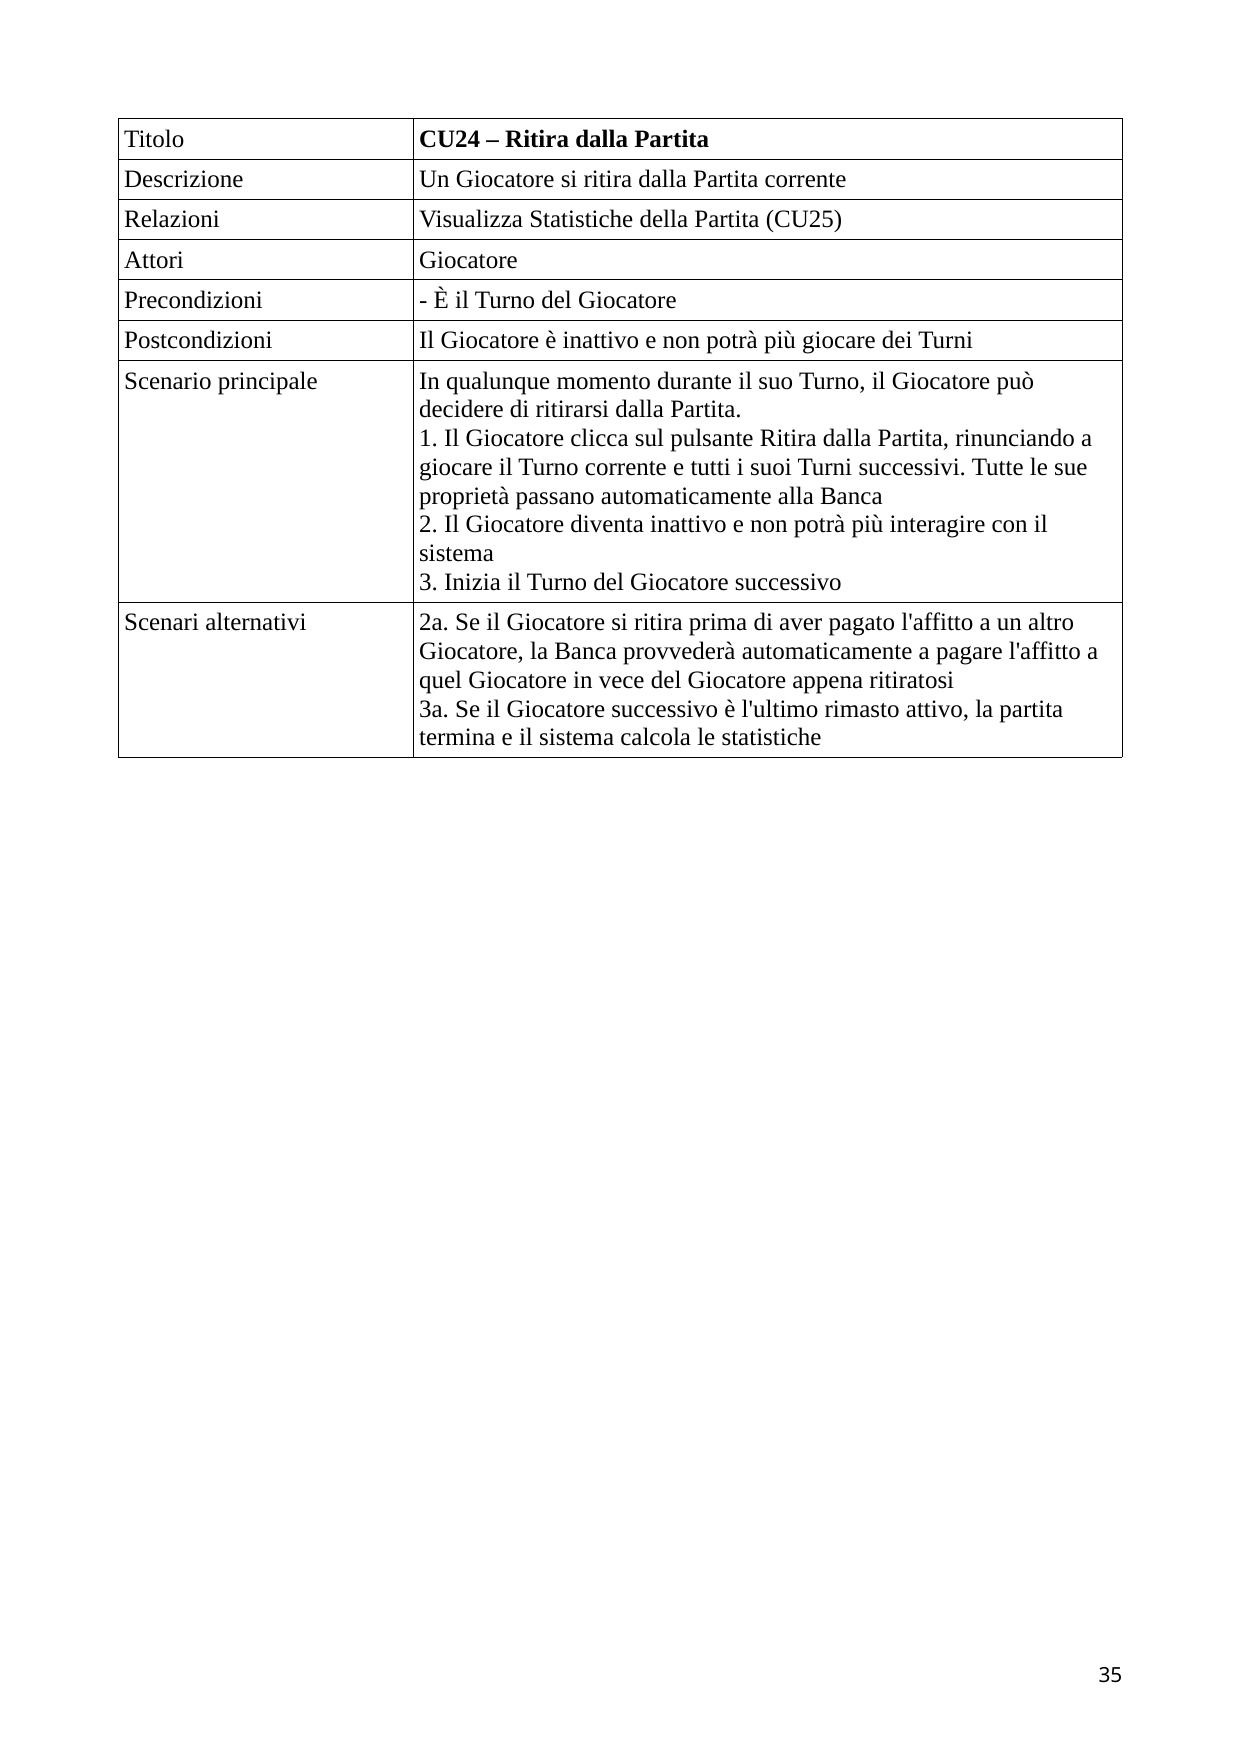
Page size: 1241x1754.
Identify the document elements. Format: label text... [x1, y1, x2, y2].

table_cell 2a. Se il Giocatore si ritira prima di aver pagato l'affitto a un altro Giocatore, la Banca provvederà automaticamente a pagare l'affitto a quel Giocatore in vece del Giocatore appena ritiratosi 3a. Se il Giocatore successivo è l'ultimo rimasto attivo, la partita termina e il sistema calcola le statistiche [414, 603, 1122, 757]
table_cell In qualunque momento durante il suo Turno, il Giocatore può decidere di ritirarsi dalla Partita. 1. Il Giocatore clicca sul pulsante Ritira dalla Partita, rinunciando a giocare il Turno corrente e tutti i suoi Turni successivi. Tutte le sue proprietà passano automaticamente alla Banca 2. Il Giocatore diventa inattivo e non potrà più interagire con il sistema 3. Inizia il Turno del Giocatore successivo [414, 361, 1122, 602]
table_cell - È il Turno del Giocatore [414, 280, 1122, 320]
table_cell Giocatore [414, 240, 1122, 279]
table_header Titolo [119, 119, 413, 158]
table_cell Visualizza Statistiche della Partita (CU25) [414, 200, 1122, 239]
table_cell Il Giocatore è inattivo e non potrà più giocare dei Turni [414, 321, 1122, 360]
table_cell Descrizione [119, 160, 413, 199]
table_header CU24 – Ritira dalla Partita [414, 119, 1122, 158]
table_cell Scenari alternativi [119, 603, 413, 757]
table_cell Postcondizioni [119, 321, 413, 360]
table_cell Relazioni [119, 200, 413, 239]
table_cell Un Giocatore si ritira dalla Partita corrente [414, 160, 1122, 199]
table_cell Scenario principale [119, 361, 413, 602]
table_cell Precondizioni [119, 280, 413, 320]
table_cell Attori [119, 240, 413, 279]
